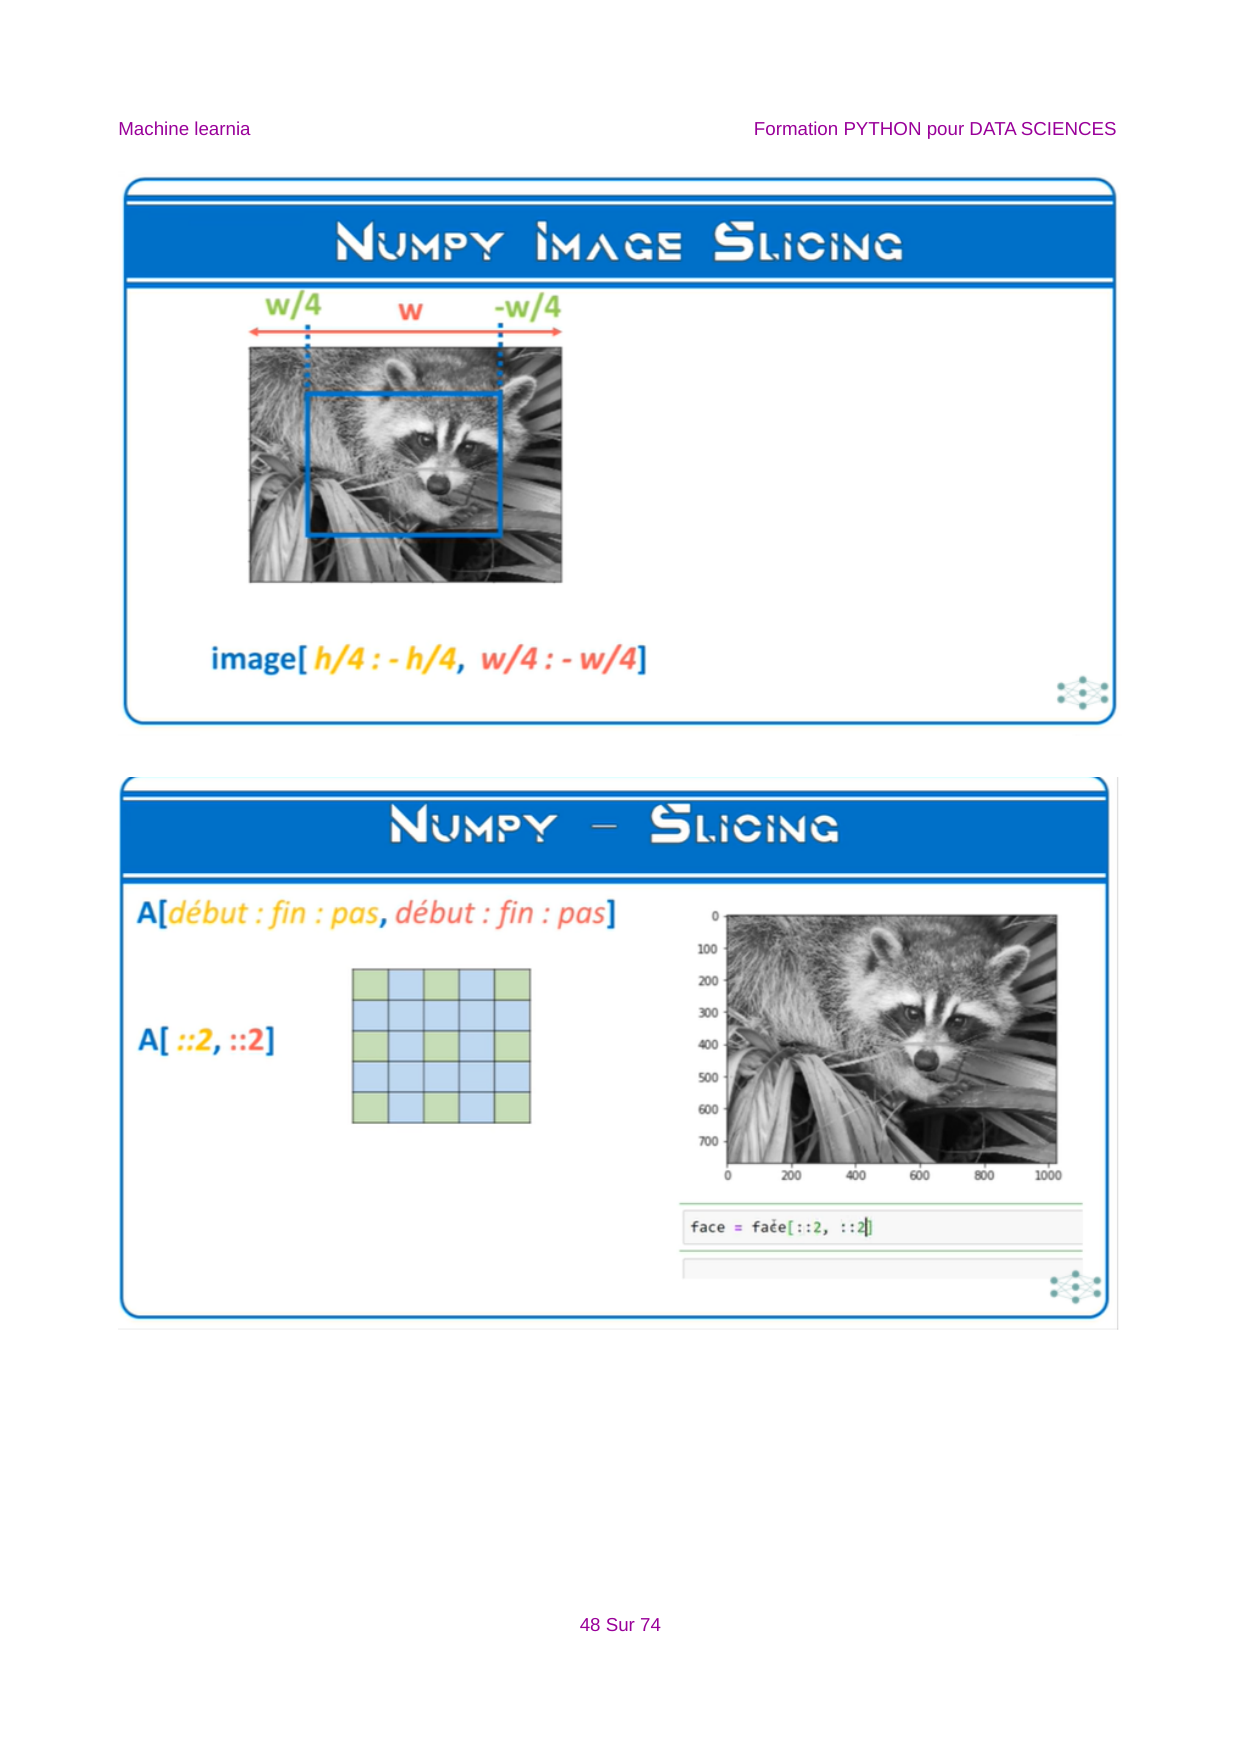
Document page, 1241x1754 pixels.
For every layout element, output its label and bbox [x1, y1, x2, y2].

picture [118, 777, 1122, 1331]
picture [118, 169, 1122, 737]
